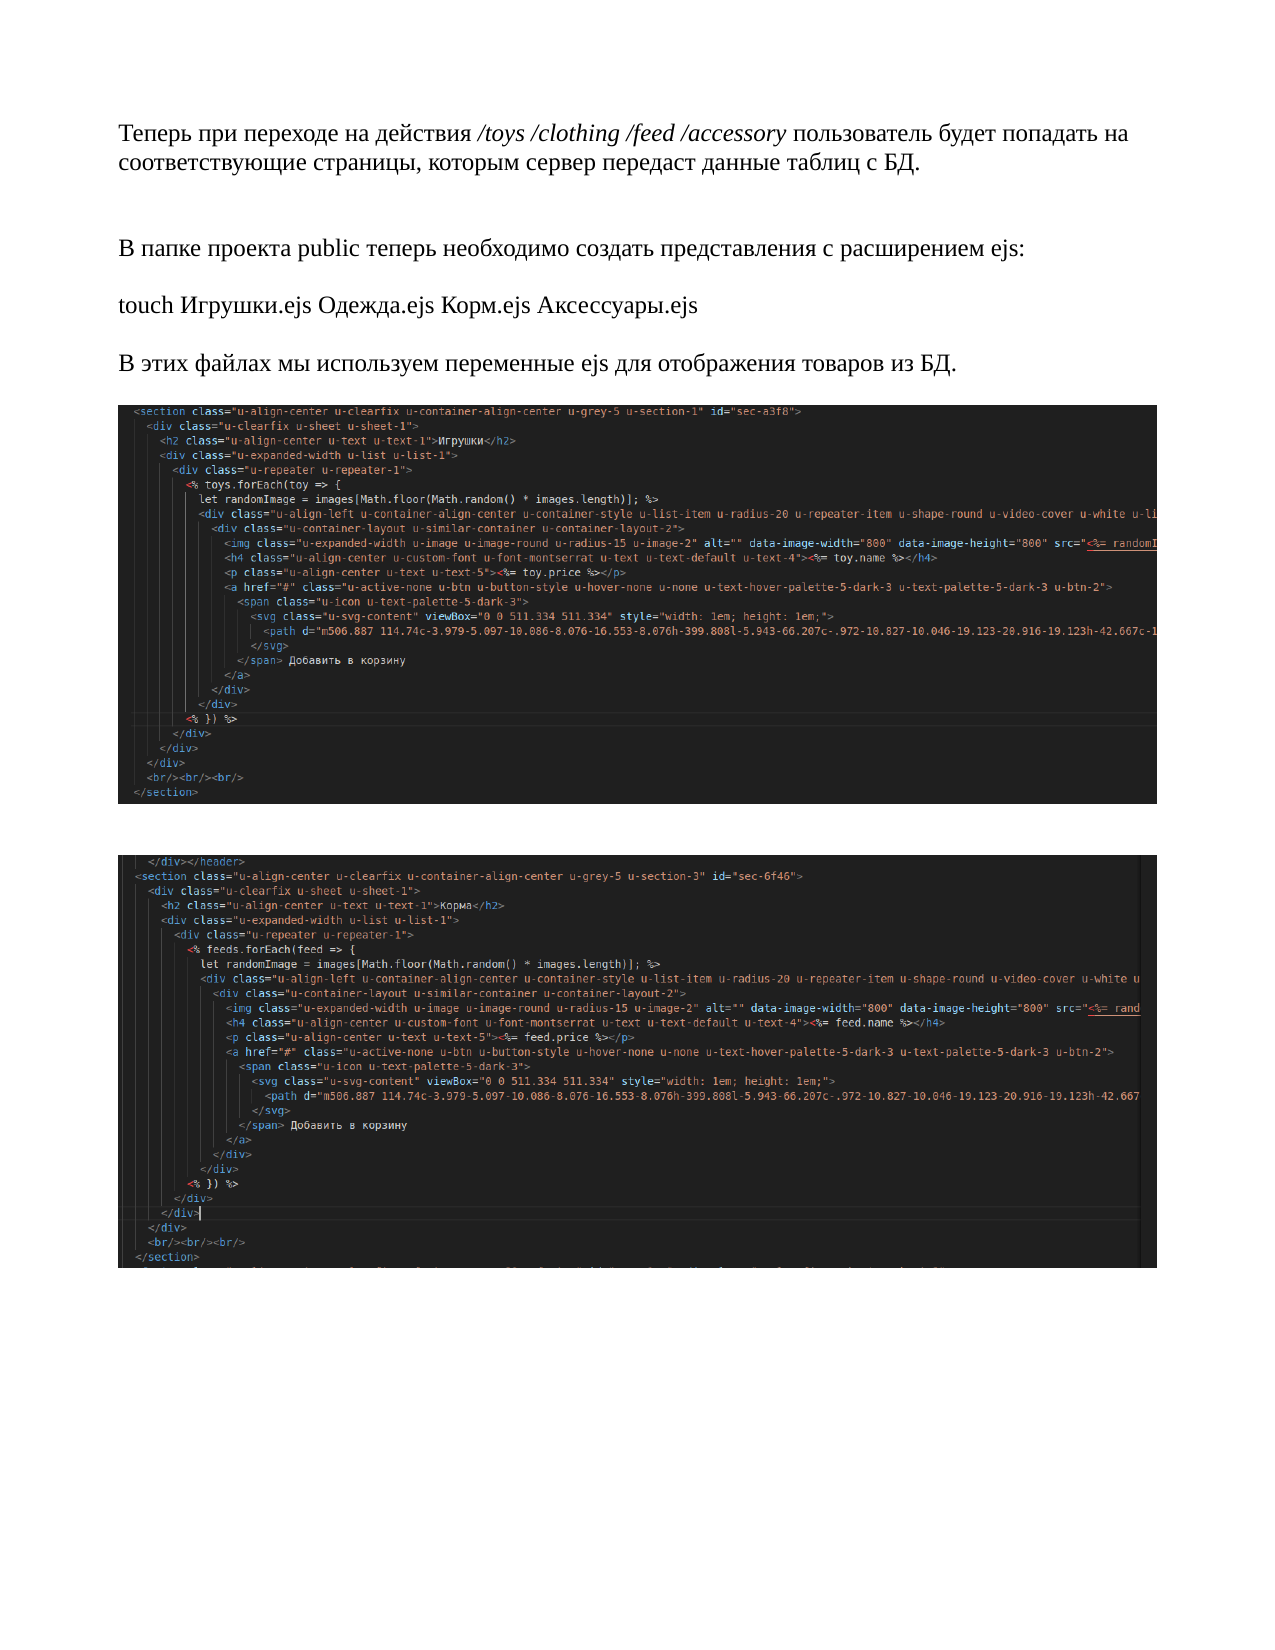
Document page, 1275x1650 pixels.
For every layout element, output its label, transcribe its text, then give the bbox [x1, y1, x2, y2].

text В папке проекта public теперь необходимо создать представления с расширением ejs: [118, 233, 1157, 262]
picture [118, 855, 1157, 1268]
picture [118, 405, 1157, 804]
text В этих файлах мы используем переменные ejs для отображения товаров из БД. [118, 348, 1157, 377]
text Теперь при переходе на действия /toys /clothing /feed /accessory пользователь будет попадать на соответствующие страницы, которым сервер передаст данные таблиц с БД. [118, 118, 1157, 176]
text touch Игрушки.ejs Одежда.ejs Корм.ejs Аксессуары.ejs [118, 291, 1157, 319]
